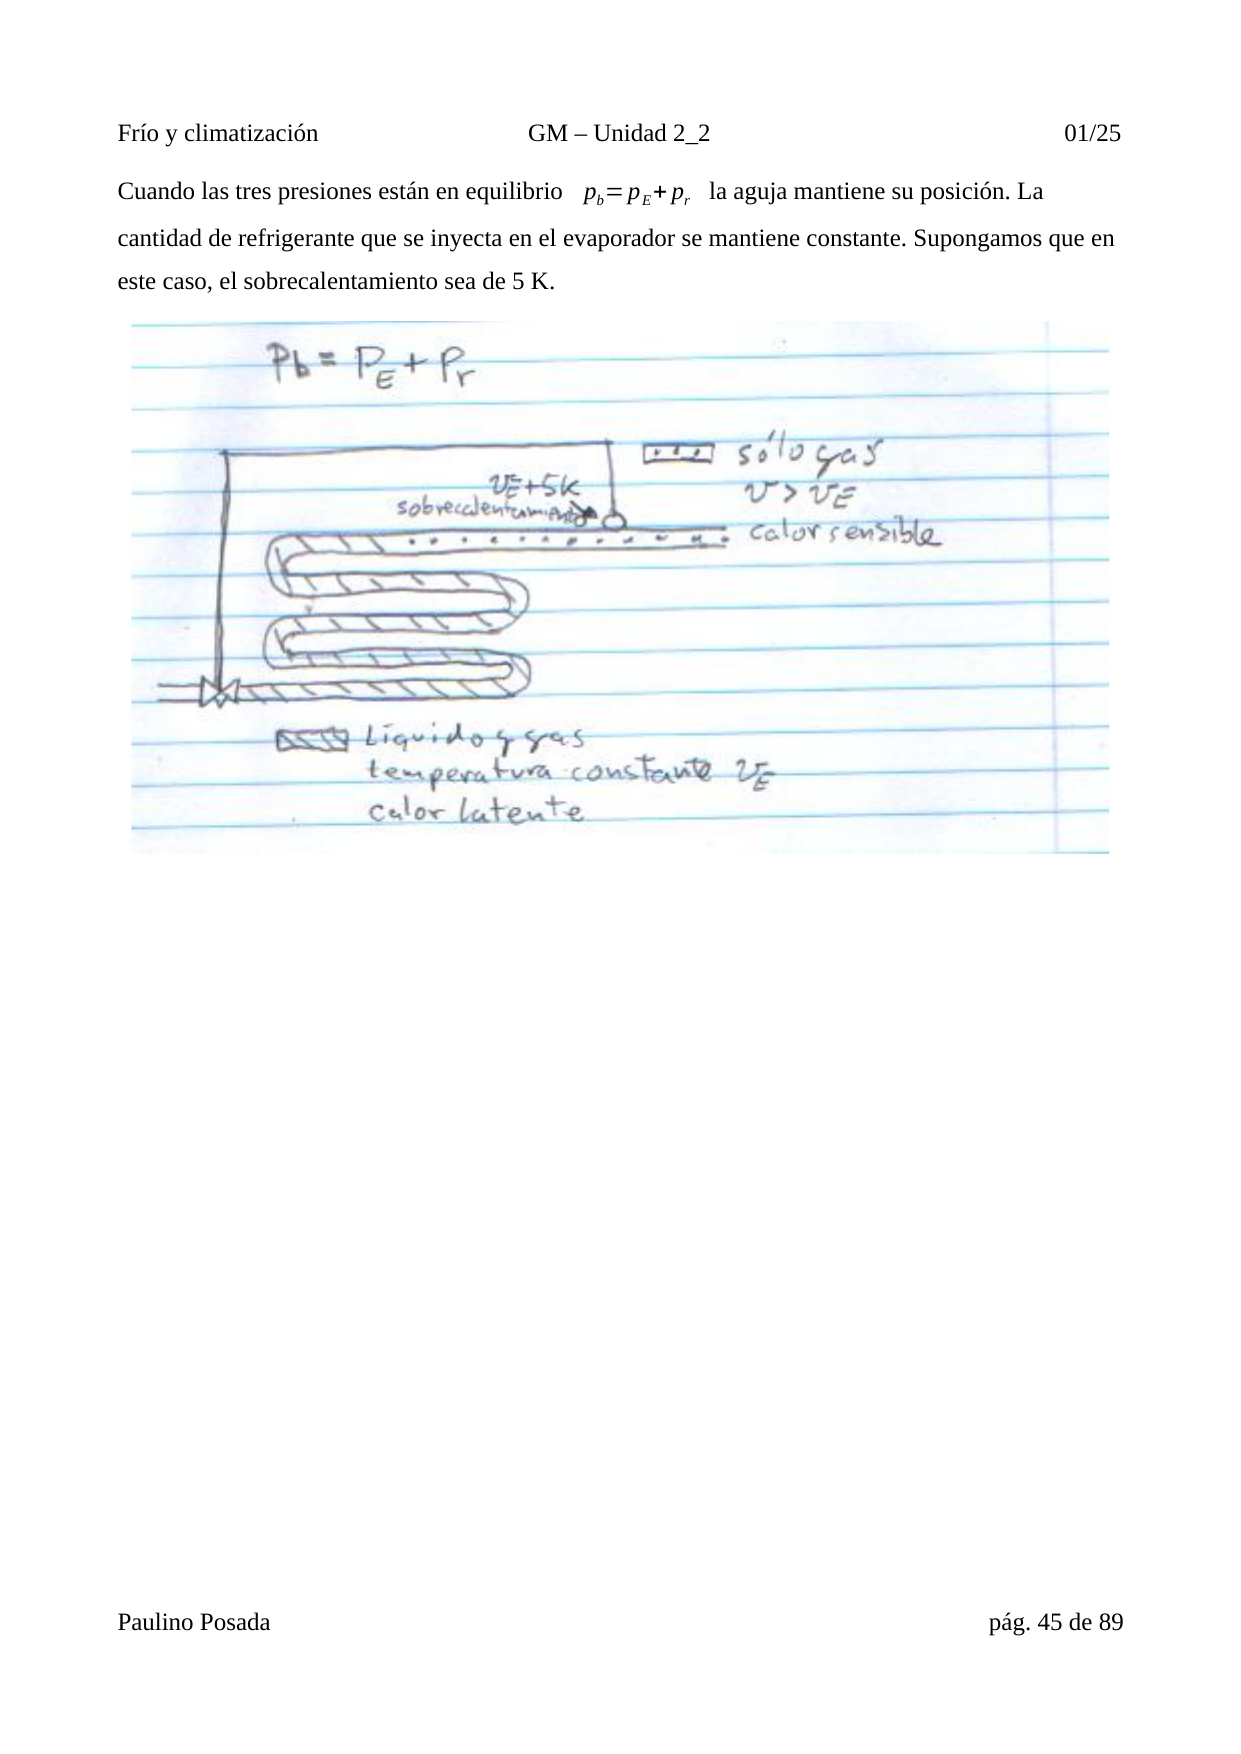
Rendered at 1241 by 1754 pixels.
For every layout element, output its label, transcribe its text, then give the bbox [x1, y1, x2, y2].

text Cuando las tres presiones están en equilibriola aguja mantiene su posición. La cantidad de refrigerante que se inyecta en el evaporador se mantiene constante. Supongamos que en este caso, el sobrecalentamiento sea de 5 K. [117, 176, 1123, 295]
picture [131, 321, 1110, 854]
